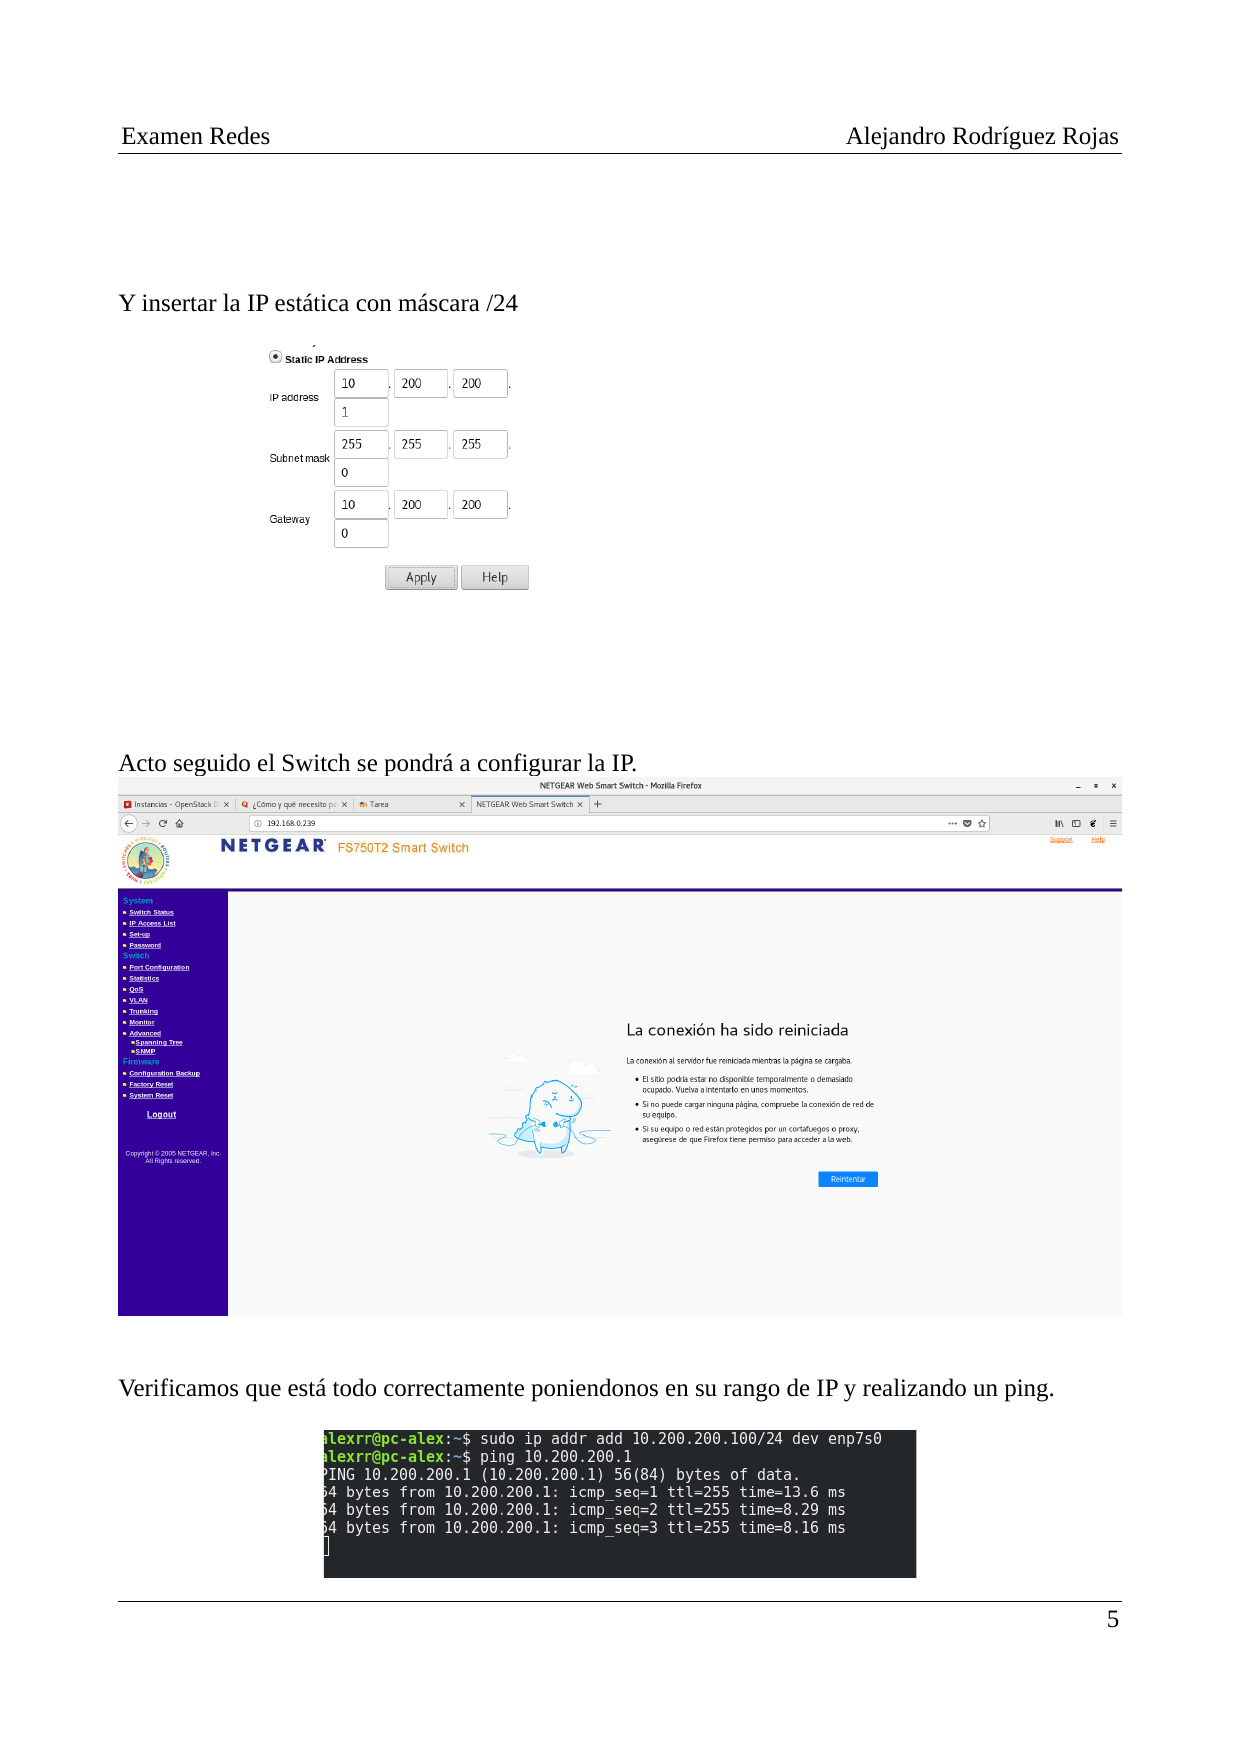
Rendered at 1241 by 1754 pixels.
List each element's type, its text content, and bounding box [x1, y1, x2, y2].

picture [118, 776, 1123, 1316]
picture [520, 1430, 895, 1504]
text Acto seguido el Switch se pondrá a configurar la IP. [118, 748, 1122, 776]
text Y insertar la IP estática con máscara /24 [118, 288, 1122, 316]
picture [259, 345, 541, 668]
text Verificamos que está todo correctamente poniendonos en su rango de IP y realizando un ping. [118, 1373, 1122, 1402]
